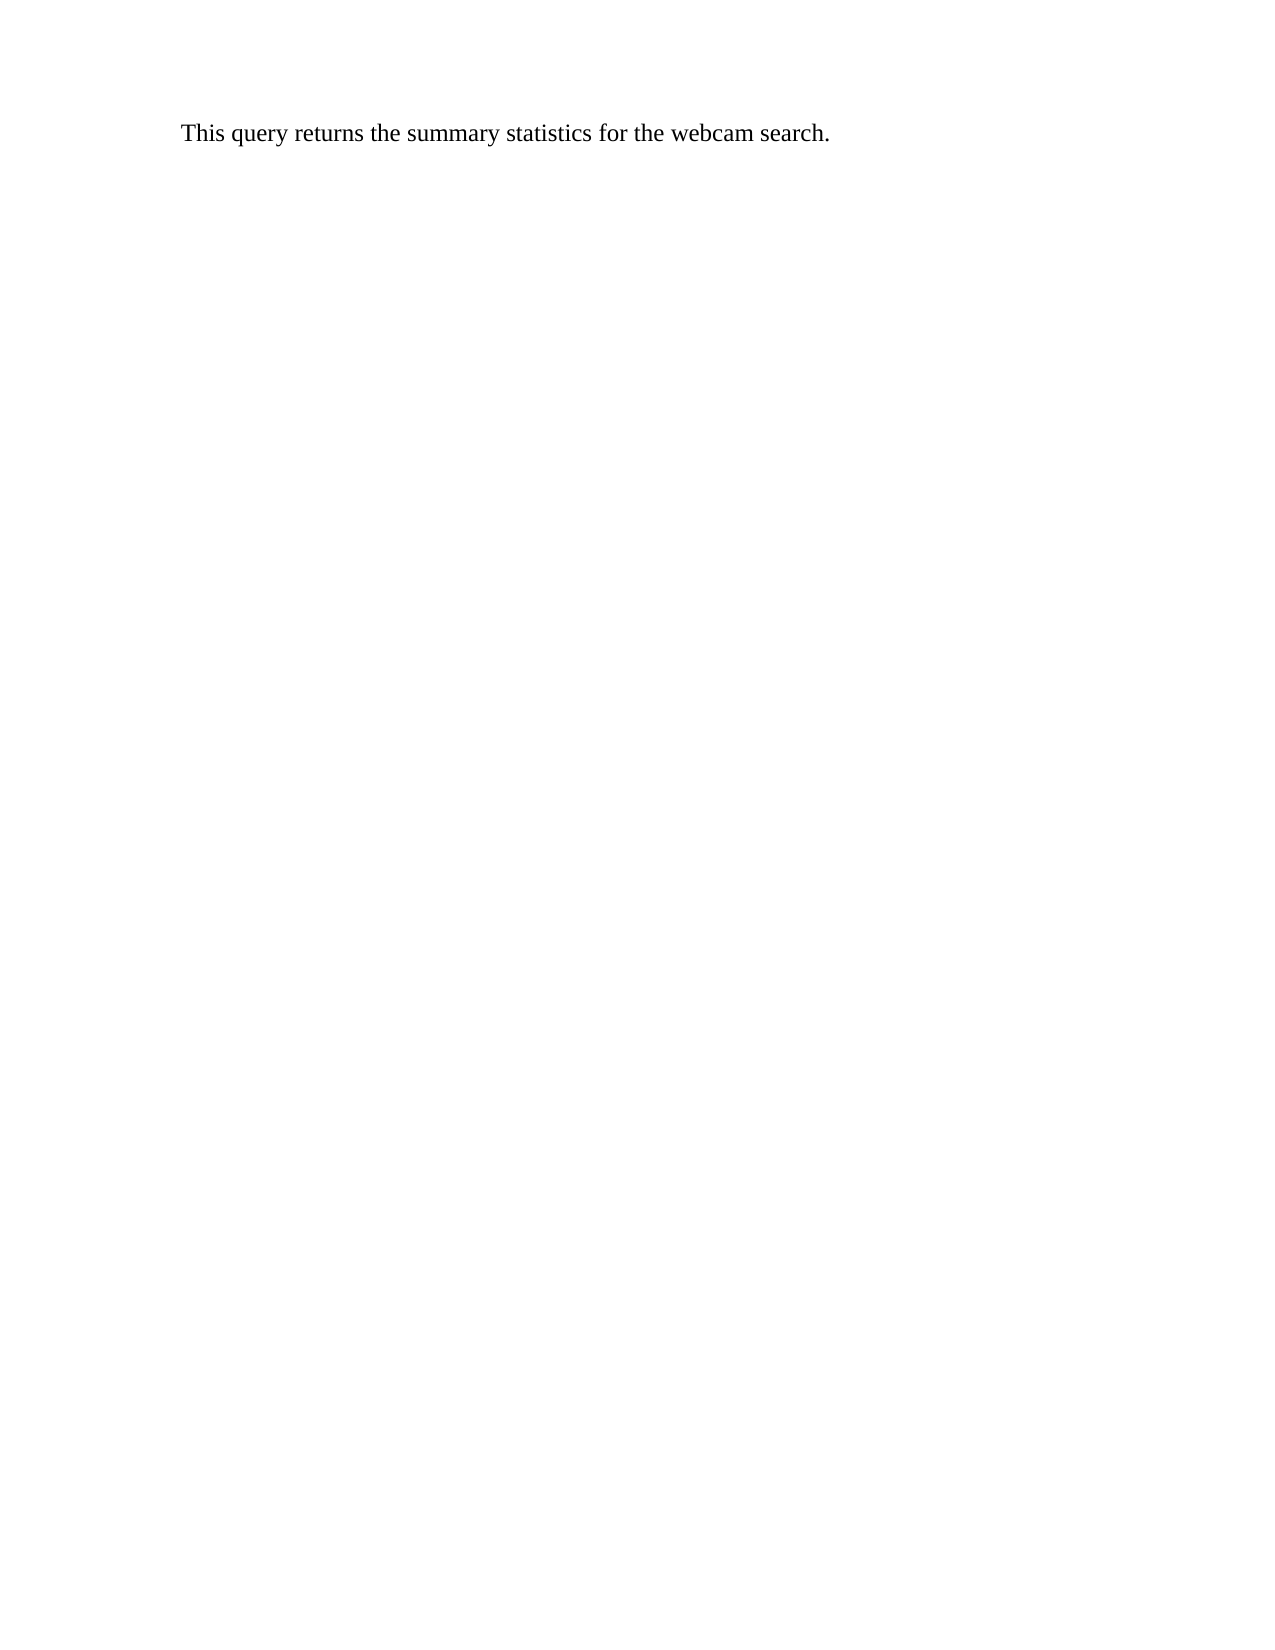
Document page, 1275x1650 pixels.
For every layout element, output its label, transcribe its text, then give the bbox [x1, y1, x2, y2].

text This query returns the summary statistics for the webcam search. [181, 118, 1157, 147]
